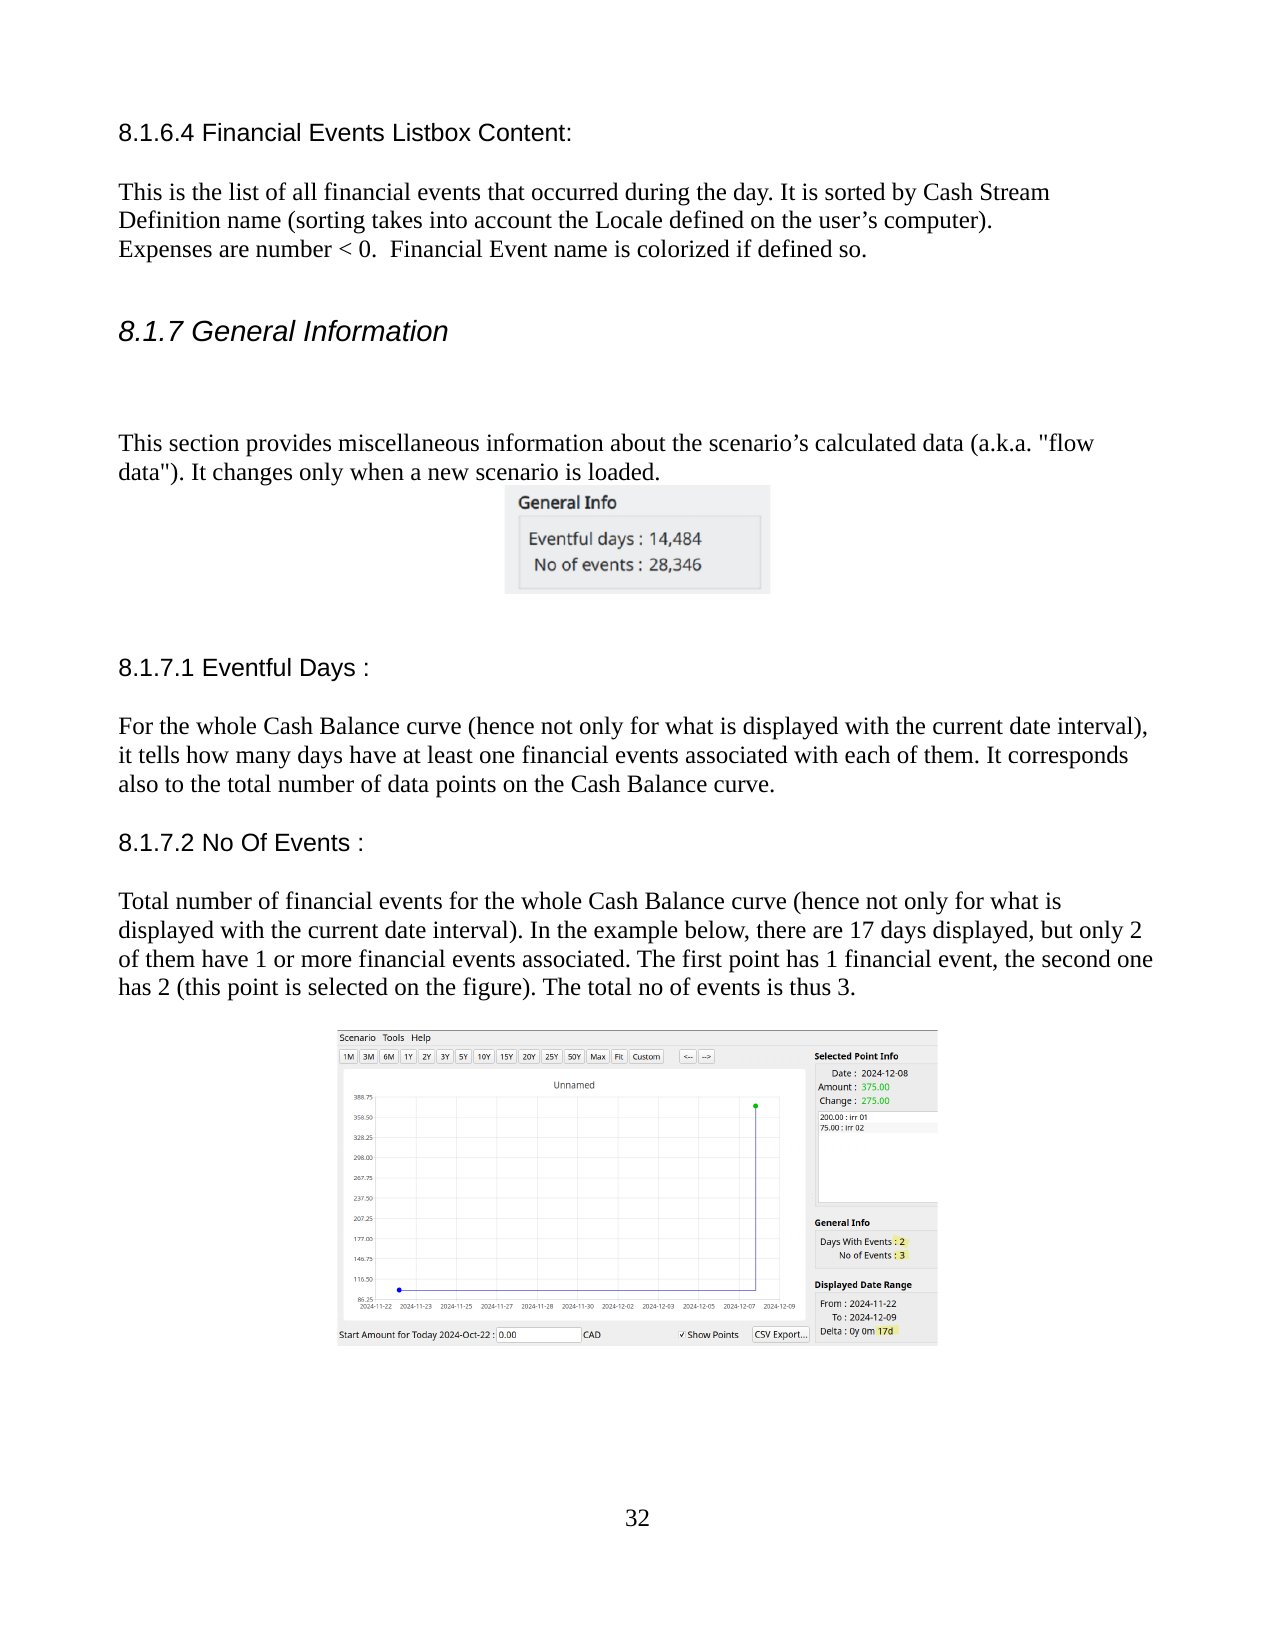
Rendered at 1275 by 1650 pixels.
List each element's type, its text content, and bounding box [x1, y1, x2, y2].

text This is the list of all financial events that occurred during the day. It is sorted by Cash Stream Definition name (sorting takes into account the Locale defined on the user’s computer). [118, 177, 1157, 234]
subtitle Eventful Days : [118, 652, 1157, 681]
picture [337, 1030, 938, 1346]
text For the whole Cash Balance curve (hence not only for what is displayed with the current date interval), it tells how many days have at least one financial events associated with each of them. It corresponds also to the total number of data points on the Cash Balance curve. [118, 711, 1157, 797]
picture [504, 485, 771, 594]
text Expenses are number < 0. Financial Event name is colorized if defined so. [118, 234, 1157, 263]
subtitle Financial Events Listbox Content: [118, 118, 1157, 147]
subtitle No Of Events : [118, 827, 1157, 856]
text This section provides miscellaneous information about the scenario’s calculated data (a.k.a. "flow data"). It changes only when a new scenario is loaded. [118, 428, 1157, 485]
text Total number of financial events for the whole Cash Balance curve (hence not only for what is displayed with the current date interval). In the example below, there are 17 days displayed, but only 2 of them have 1 or more financial events associated. The first point has 1 financial event, the second one has 2 (this point is selected on the figure). The total no of events is thus 3. [118, 886, 1157, 1001]
subtitle General Information [118, 314, 1157, 348]
